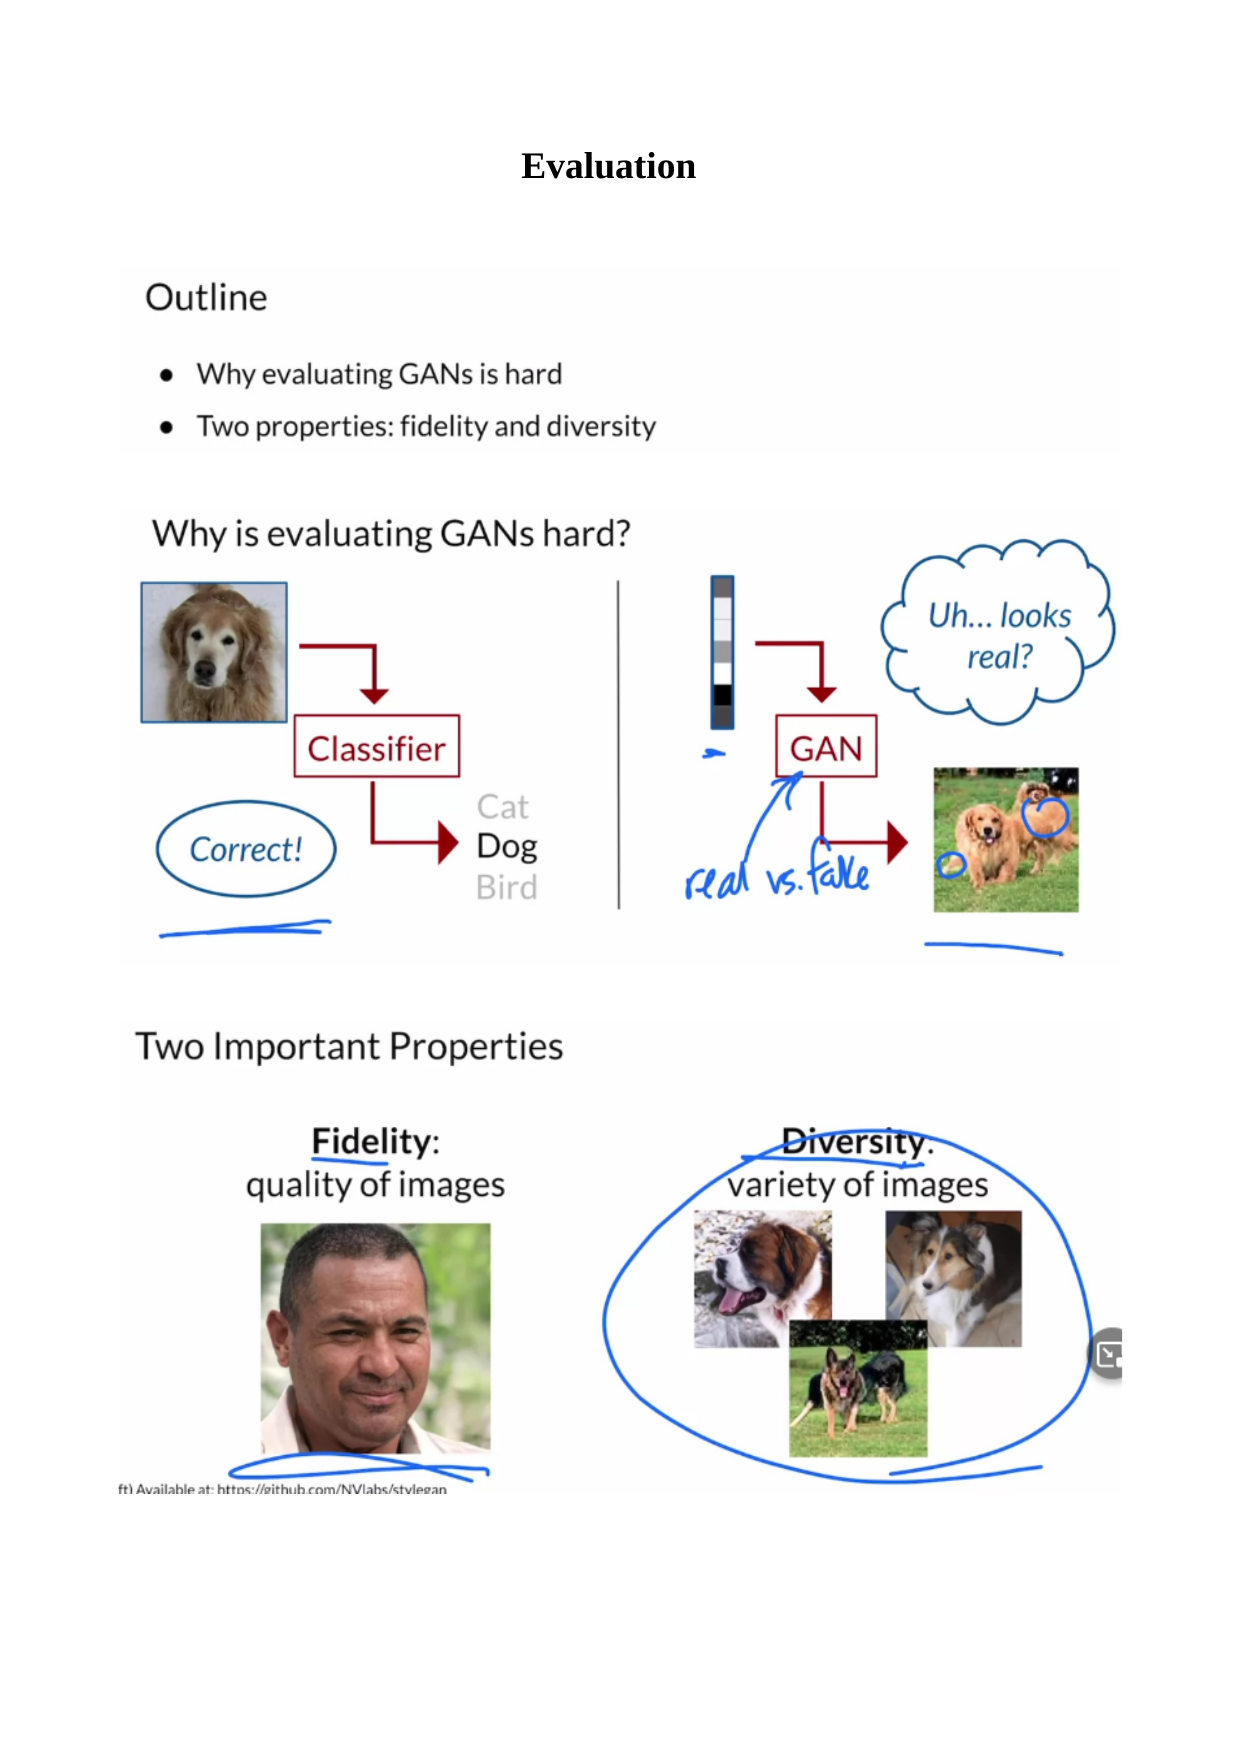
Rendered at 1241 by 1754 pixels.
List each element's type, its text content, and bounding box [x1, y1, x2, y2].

picture [118, 1022, 1123, 1494]
picture [118, 266, 1123, 452]
subtitle Evaluation [118, 143, 1122, 186]
picture [118, 509, 1123, 965]
